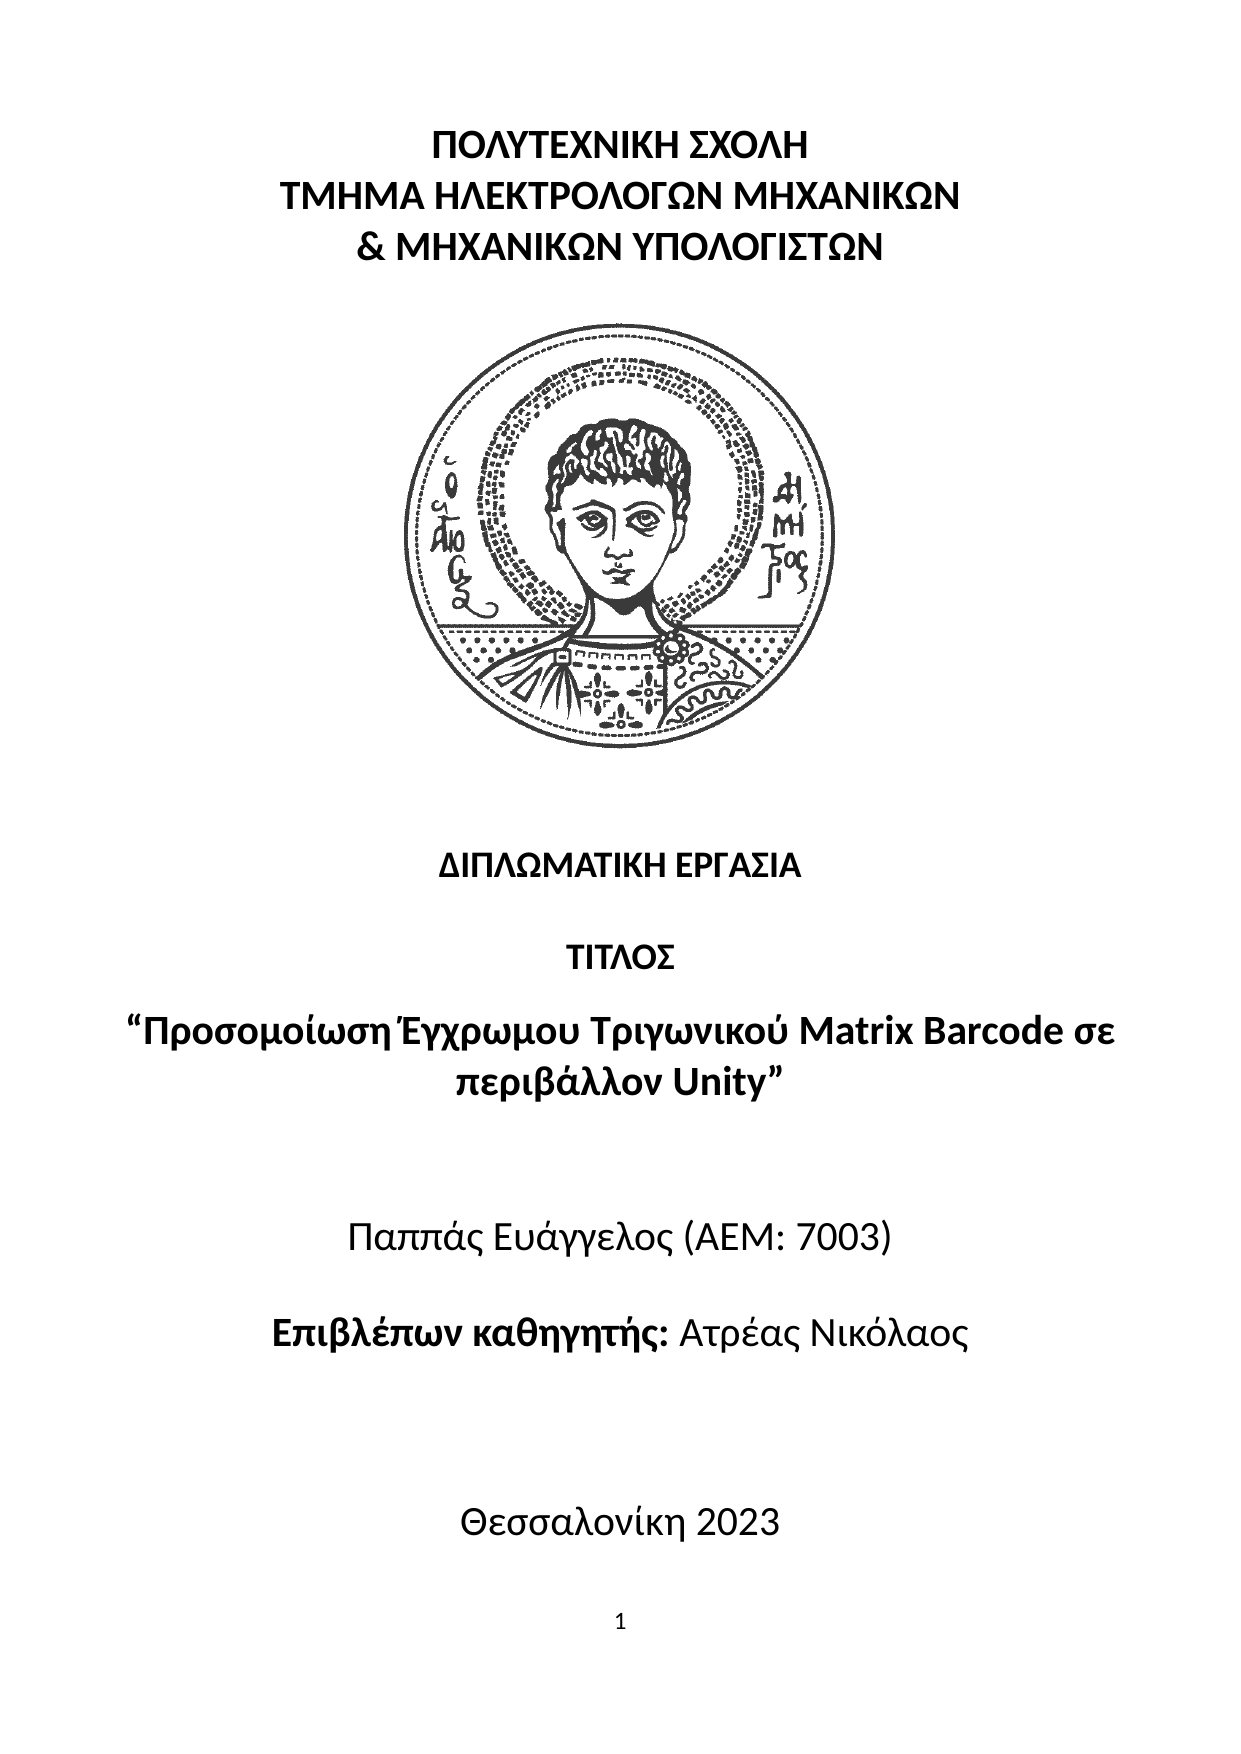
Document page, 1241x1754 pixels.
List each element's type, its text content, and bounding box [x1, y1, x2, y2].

text Παππάς Ευάγγελος (ΑΕΜ: 7003) [118, 1210, 1122, 1261]
text ΤΜΗΜΑ ΗΛΕΚΤΡΟΛΟΓΩΝ ΜΗΧΑΝΙΚΩΝ [118, 169, 1122, 220]
text ΔΙΠΛΩΜΑΤΙΚΗ ΕΡΓΑΣΙΑ [118, 841, 1122, 887]
text ΤΙΤΛΟΣ [118, 933, 1122, 979]
text Θεσσαλονίκη 2023 [118, 1495, 1122, 1546]
text ΠΟΛΥΤΕΧΝΙΚΗ ΣΧΟΛΗ [118, 118, 1122, 169]
text & ΜΗΧΑΝΙΚΩΝ ΥΠΟΛΟΓΙΣΤΩΝ [118, 220, 1122, 271]
text Επιβλέπων καθηγητής: Ατρέας Νικόλαος [118, 1306, 1122, 1357]
title “Προσομοίωση Έγχρωμου Τριγωνικού Matrix Barcode σε περιβάλλον Unity” [118, 1004, 1122, 1106]
